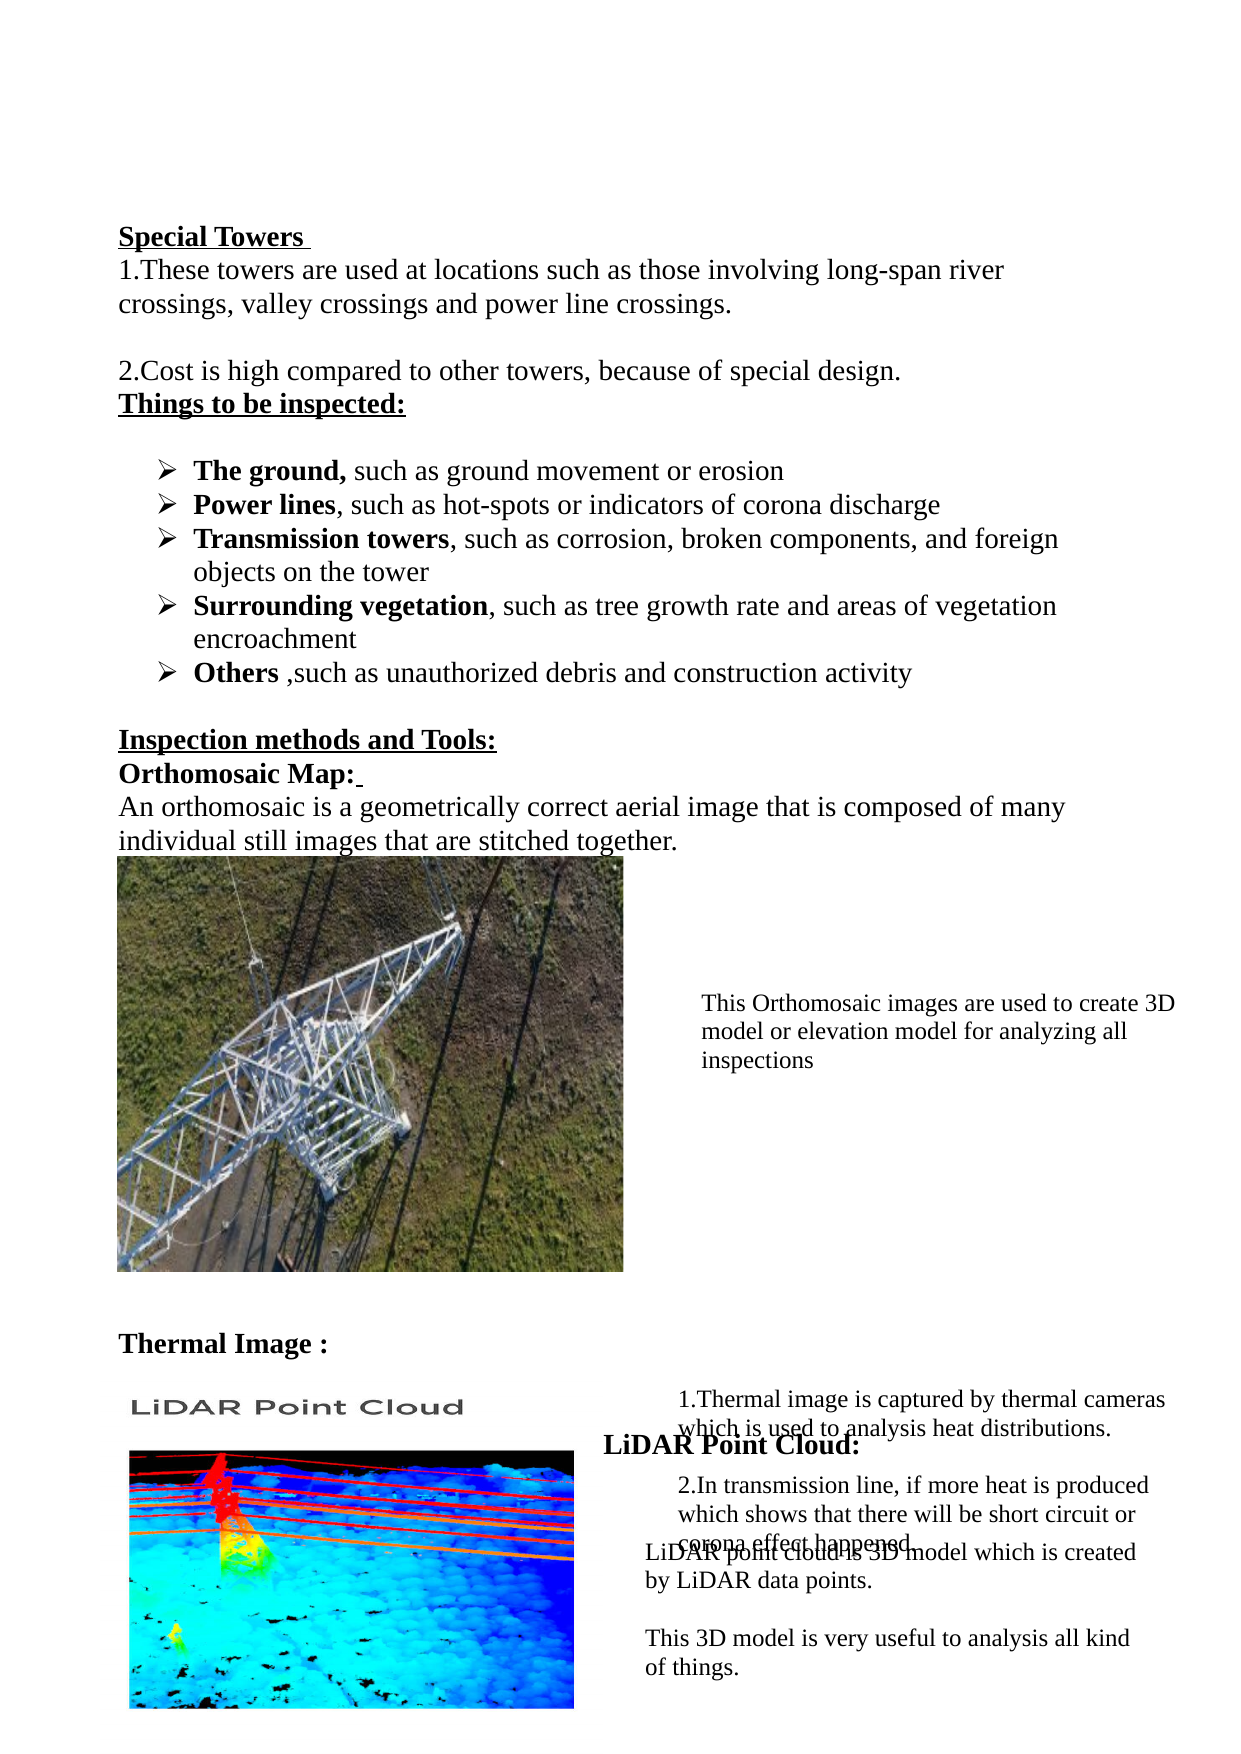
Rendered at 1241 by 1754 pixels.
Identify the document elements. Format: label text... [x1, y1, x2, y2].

list Transmission towers, such as corrosion, broken components, and foreign objects on the tower [156, 521, 1122, 588]
text Orthomosaic Map: [118, 756, 1122, 789]
list Others ,such as unauthorized debris and construction activity [156, 655, 1122, 689]
list Surrounding vegetation, such as tree growth rate and areas of vegetation encroachment [156, 588, 1122, 655]
text Things to be inspected: [118, 386, 1122, 420]
picture [99, 1367, 603, 1754]
list The ground, such as ground movement or erosion [156, 453, 1122, 487]
text 1.These towers are used at locations such as those involving long-span river crossings, valley crossings and power line crossings. [118, 252, 1122, 319]
text Thermal Image : [118, 1326, 1122, 1427]
text Special Towers [118, 219, 1122, 252]
list Power lines, such as hot-spots or indicators of corona discharge [156, 487, 1122, 521]
text 2.Cost is high compared to other towers, because of special design. [118, 353, 1122, 386]
text An orthomosaic is a geometrically correct aerial image that is composed of many individual still images that are stitched together. [118, 789, 1122, 857]
text Inspection methods and Tools: [118, 722, 1122, 756]
text LiDAR Point Cloud: [603, 1427, 1122, 1460]
picture [117, 856, 624, 1272]
